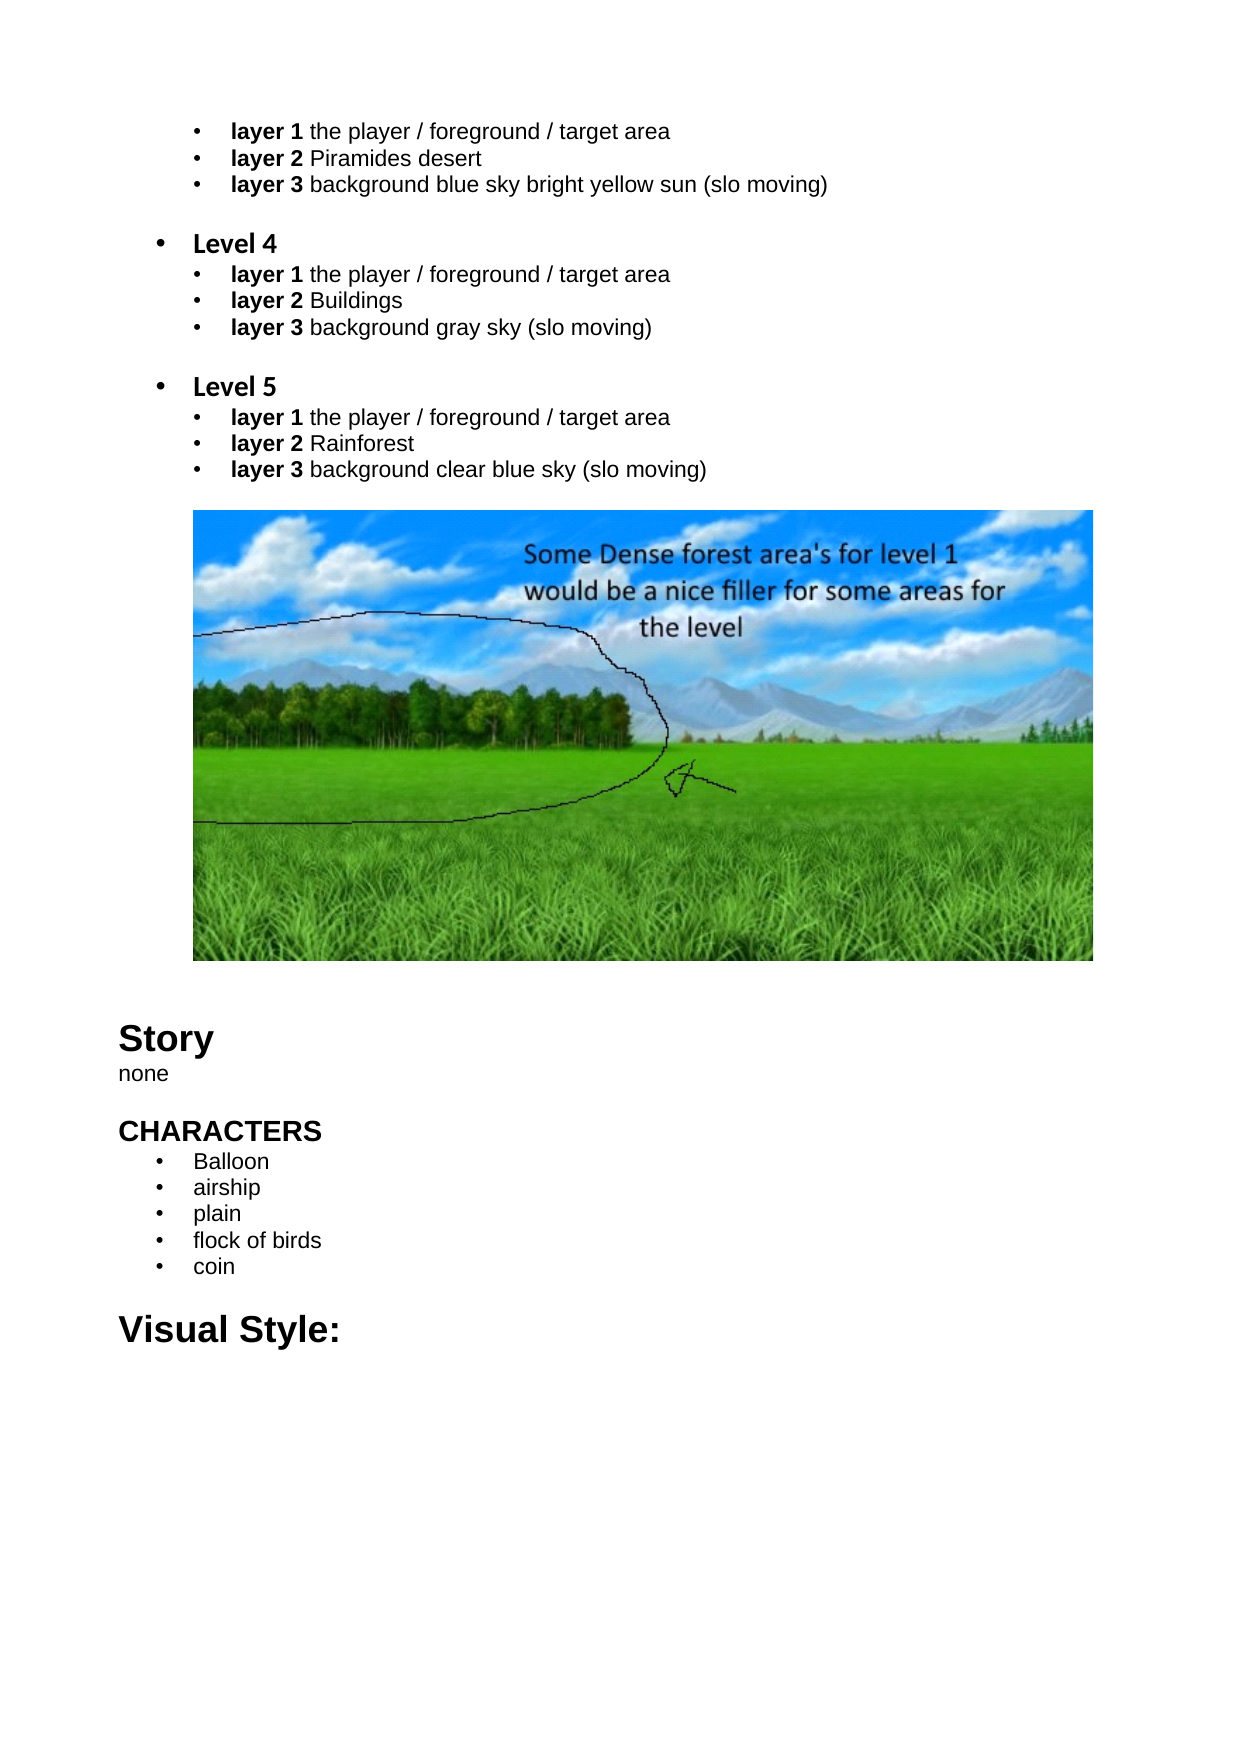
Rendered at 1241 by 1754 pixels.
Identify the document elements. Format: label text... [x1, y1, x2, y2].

list layer 1 the player / foreground / target area [193, 261, 1122, 287]
list airship [156, 1174, 1122, 1200]
list Balloon [156, 1148, 1122, 1174]
text none [118, 1060, 1122, 1086]
list flock of birds [156, 1227, 1122, 1253]
list layer 3 background blue sky bright yellow sun (slo moving) [193, 171, 1122, 197]
text Visual Style: [118, 1307, 1122, 1351]
list layer 2 Piramides desert [193, 144, 1122, 171]
list Level 4 [156, 225, 1122, 261]
list layer 3 background gray sky (slo moving) [193, 313, 1122, 340]
list plain [156, 1200, 1122, 1227]
list layer 3 background clear blue sky (slo moving) [193, 456, 1122, 483]
text Story [118, 1017, 1122, 1060]
list layer 1 the player / foreground / target area [193, 118, 1122, 144]
list layer 2 Buildings [193, 287, 1122, 313]
list Level 5 [156, 368, 1122, 403]
text CHARACTERS [118, 1114, 1122, 1148]
list layer 2 Rainforest [193, 430, 1122, 456]
list layer 1 the player / foreground / target area [193, 403, 1122, 430]
list coin [156, 1253, 1122, 1279]
